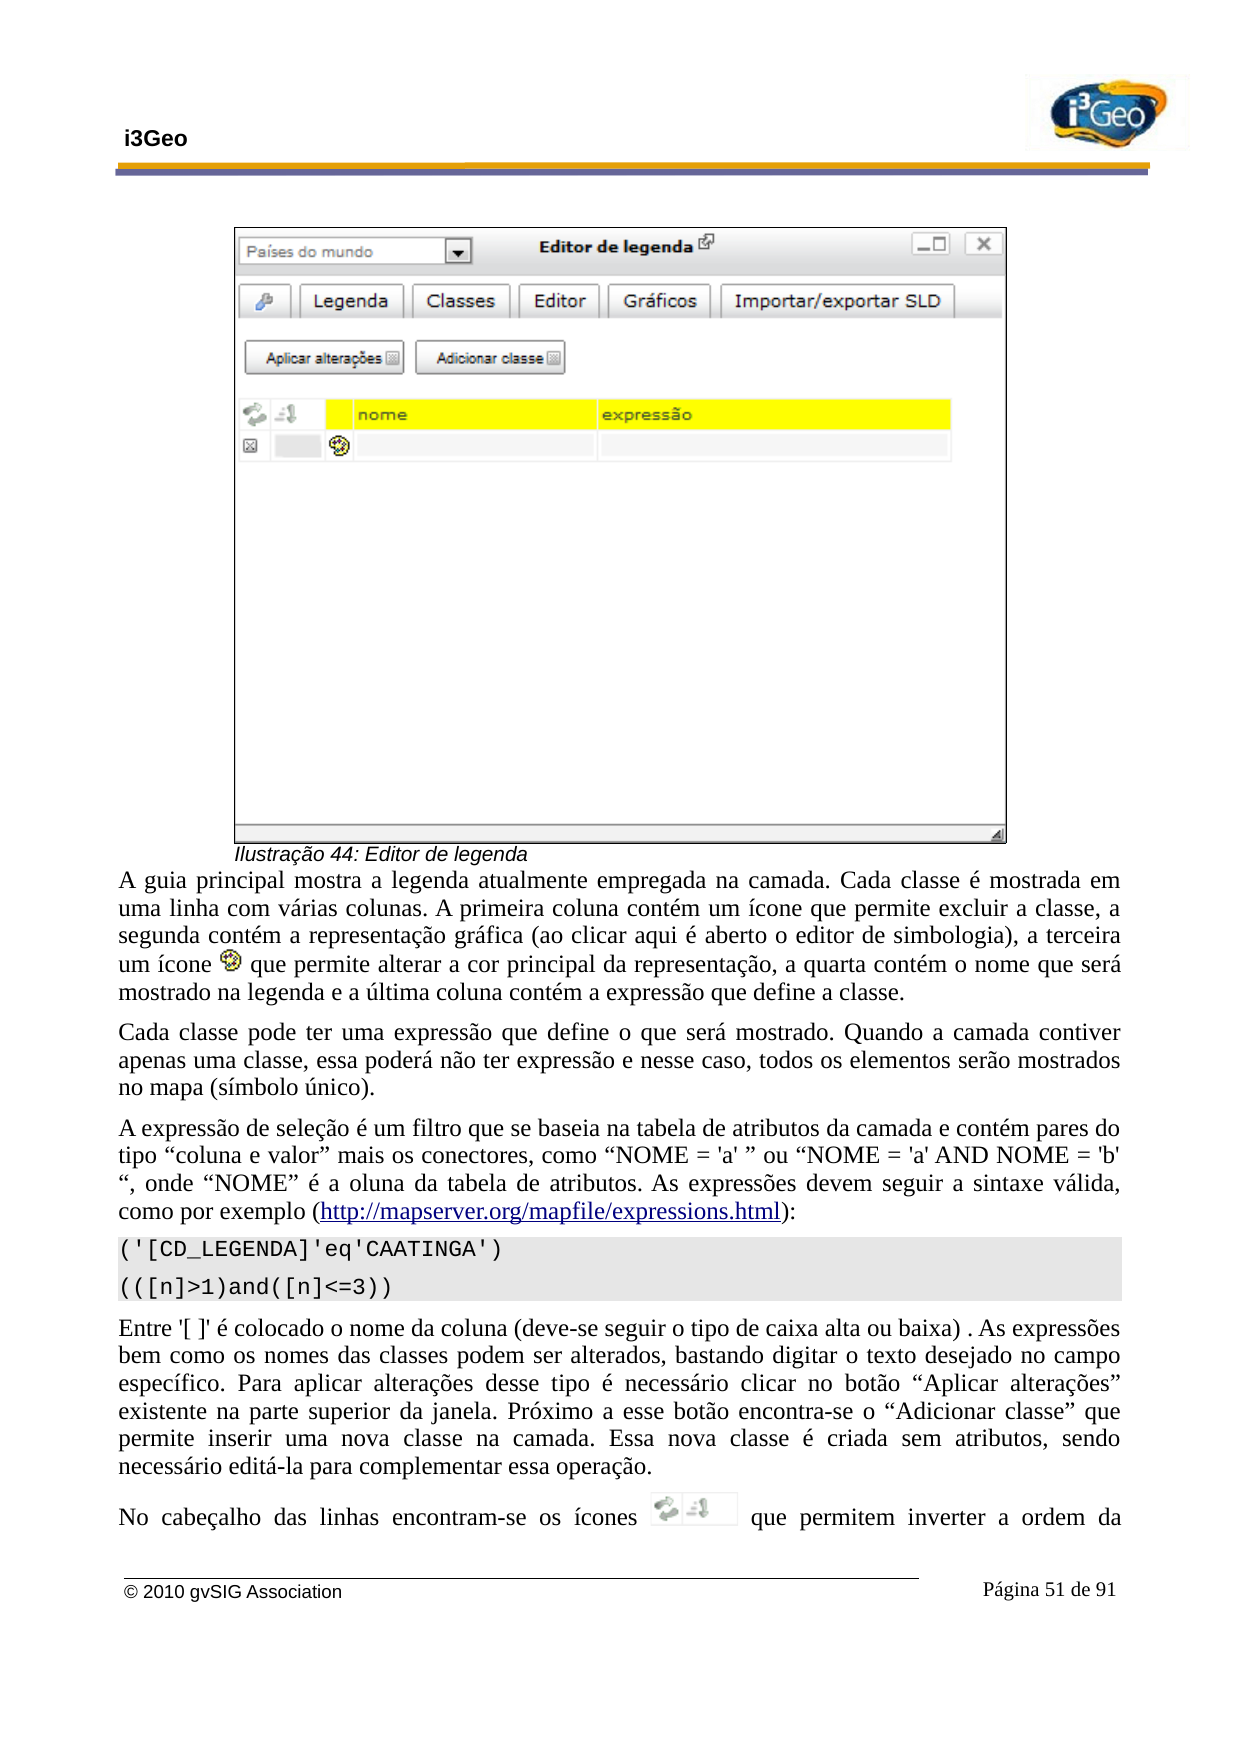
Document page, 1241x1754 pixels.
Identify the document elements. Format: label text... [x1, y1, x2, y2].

text Cada classe pode ter uma expressão que define o que será mostrado. Quando a camada contiver apenas uma classe, essa poderá não ter expressão e nesse caso, todos os elementos serão mostrados no mapa (símbolo único). [118, 1018, 1122, 1101]
text ('[CD_LEGENDA]'eq'CAATINGA') [118, 1237, 1122, 1263]
picture [219, 949, 243, 973]
text No cabeçalho das linhas encontram-se os ícones que permitem inverter a ordem da [118, 1492, 1122, 1531]
text Ilustração 44: Editor de legenda [234, 844, 1006, 866]
text A expressão de seleção é um filtro que se baseia na tabela de atributos da camada e contém pares do tipo “coluna e valor” mais os conectores, como “NOME = 'a' ” ou “NOME = 'a' AND NOME = 'b' “, onde “NOME” é a oluna da tabela de atributos. As expressões devem seguir a sintaxe válida, como por exemplo (http://mapserver.org/mapfile/expressions.html): [118, 1114, 1122, 1224]
text (([n]>1)and([n]<=3)) [118, 1275, 1122, 1301]
picture [650, 1492, 739, 1526]
picture [1025, 74, 1191, 151]
text Entre '[ ]' é colocado o nome da coluna (deve-se seguir o tipo de caixa alta ou baixa) . As expressões bem como os nomes das classes podem ser alterados, bastando digitar o texto desejado no campo específico. Para aplicar alterações desse tipo é necessário clicar no botão “Aplicar alterações” existente na parte superior da janela. Próximo a esse botão encontra-se o “Adicionar classe” que permite inserir uma nova classe na camada. Essa nova classe é criada sem atributos, sendo necessário editá-la para complementar essa operação. [118, 1314, 1122, 1480]
picture [235, 228, 1006, 843]
text A guia principal mostra a legenda atualmente empregada na camada. Cada classe é mostrada em uma linha com várias colunas. A primeira coluna contém um ícone que permite excluir a classe, a segunda contém a representação gráfica (ao clicar aqui é aberto o editor de simbologia), a terceira um ícone que permite alterar a cor principal da representação, a quarta contém o nome que será mostrado na legenda e a última coluna contém a expressão que define a classe. [118, 214, 1122, 1006]
